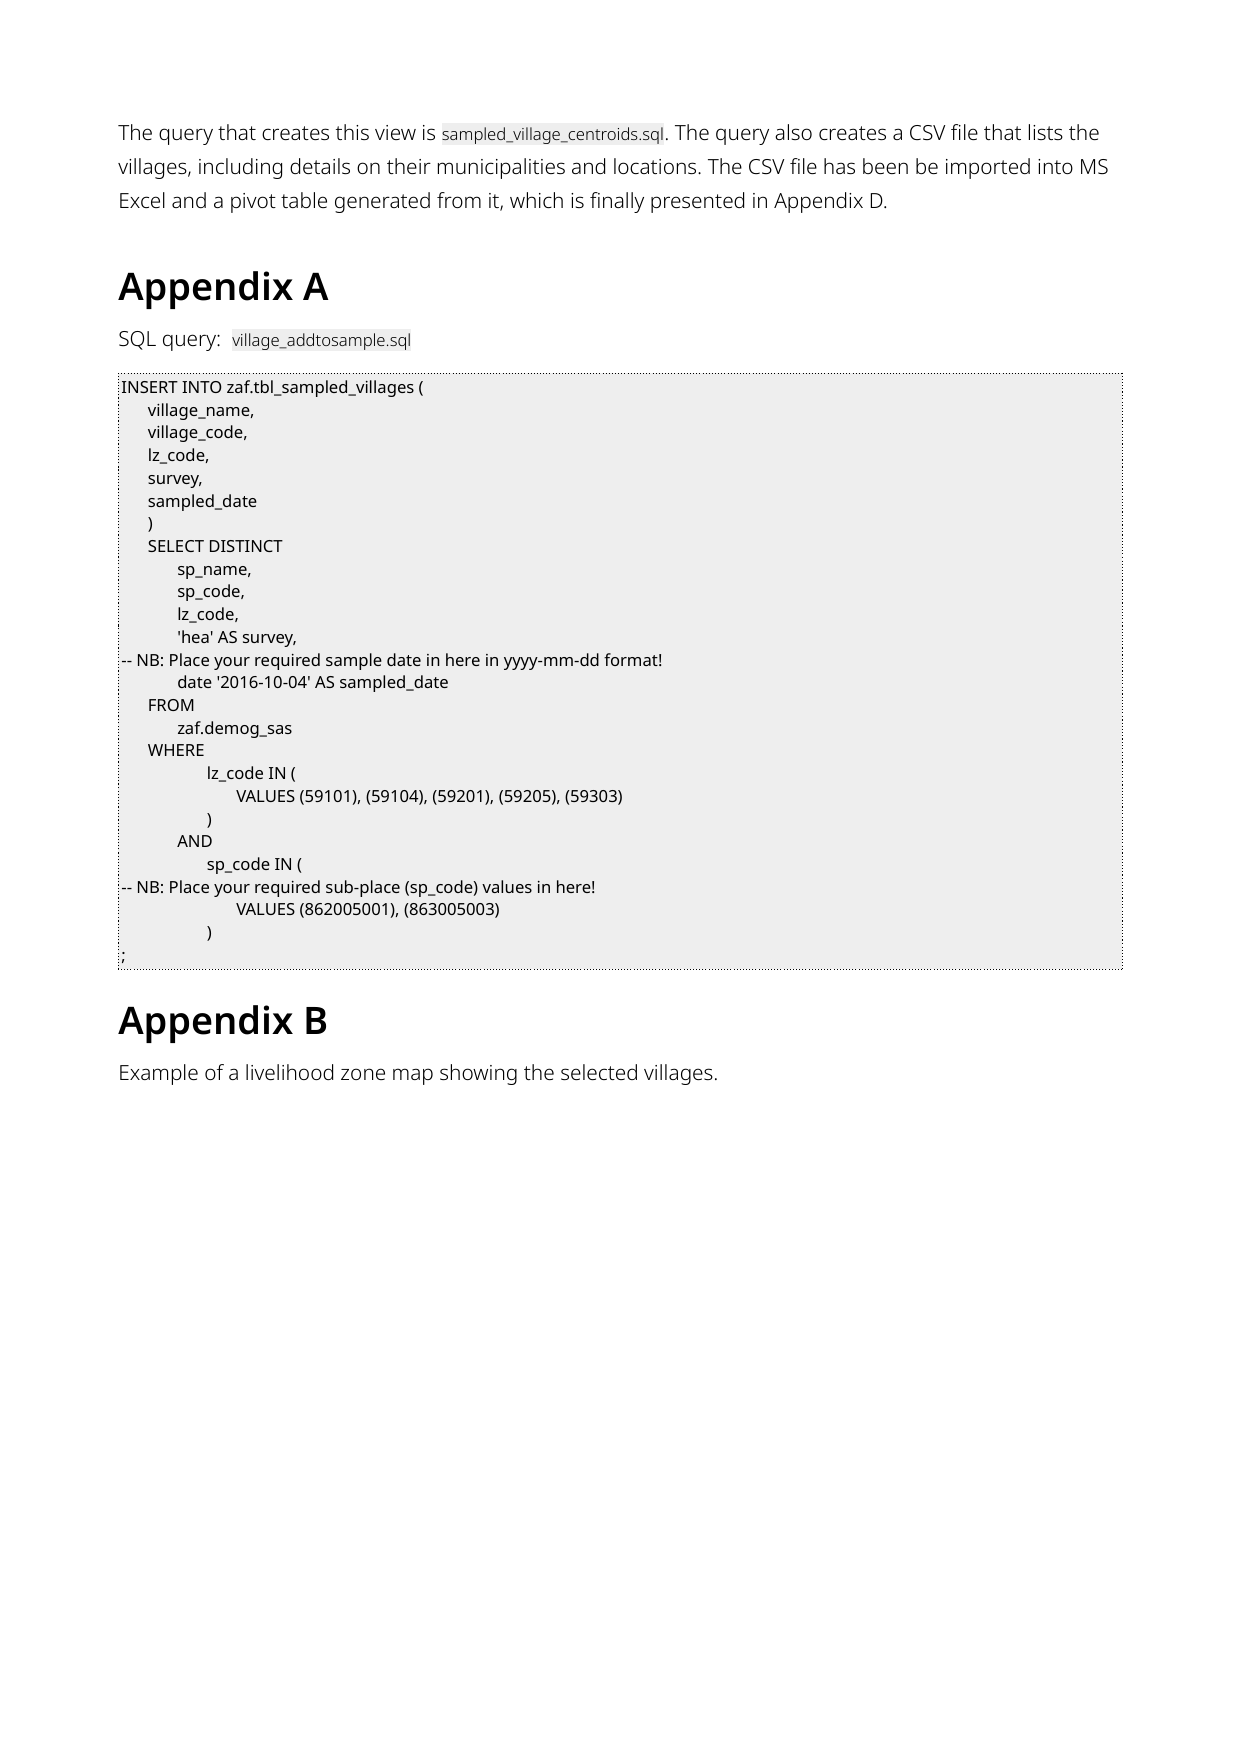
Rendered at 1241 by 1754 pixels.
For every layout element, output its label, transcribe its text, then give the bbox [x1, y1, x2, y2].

text VALUES (862005001), (863005003) [118, 895, 1122, 918]
text lz_code, [118, 441, 1122, 463]
text sp_code, [118, 577, 1122, 600]
text FROM [118, 691, 1122, 713]
text survey, [118, 463, 1122, 486]
text lz_code, [118, 600, 1122, 622]
text SELECT DISTINCT [118, 532, 1122, 554]
text WHERE [118, 736, 1122, 759]
text sp_name, [118, 554, 1122, 577]
subtitle Appendix A [118, 260, 1122, 312]
text date '2016-10-04' AS sampled_date [118, 668, 1122, 691]
text sp_code IN ( [118, 849, 1122, 872]
text INSERT INTO zaf.tbl_sampled_villages ( [118, 373, 1122, 395]
text -- NB: Place your required sample date in here in yyyy-mm-dd format! [118, 645, 1122, 668]
text 'hea' AS survey, [118, 622, 1122, 645]
text sampled_date [118, 486, 1122, 509]
text SQL query: village_addtosample.sql [118, 324, 1122, 352]
text VALUES (59101), (59104), (59201), (59205), (59303) [118, 781, 1122, 804]
text lz_code IN ( [118, 759, 1122, 781]
text The query that creates this view is sampled_village_centroids.sql. The query also creates a CSV file that lists the villages, including details on their municipalities and locations. The CSV file has been be imported into MS Excel and a pivot table generated from it, which is finally presented in Appendix D. [118, 118, 1122, 215]
text ) [118, 804, 1122, 827]
text -- NB: Place your required sub-place (sp_code) values in here! [118, 872, 1122, 895]
text ) [118, 509, 1122, 532]
text village_name, [118, 395, 1122, 418]
subtitle Appendix B [118, 994, 1122, 1046]
text zaf.demog_sas [118, 713, 1122, 736]
text Example of a livelihood zone map showing the selected villages. [118, 1058, 1122, 1087]
text AND [118, 827, 1122, 849]
text ) [118, 918, 1122, 940]
text ; [118, 940, 1122, 969]
text village_code, [118, 418, 1122, 441]
